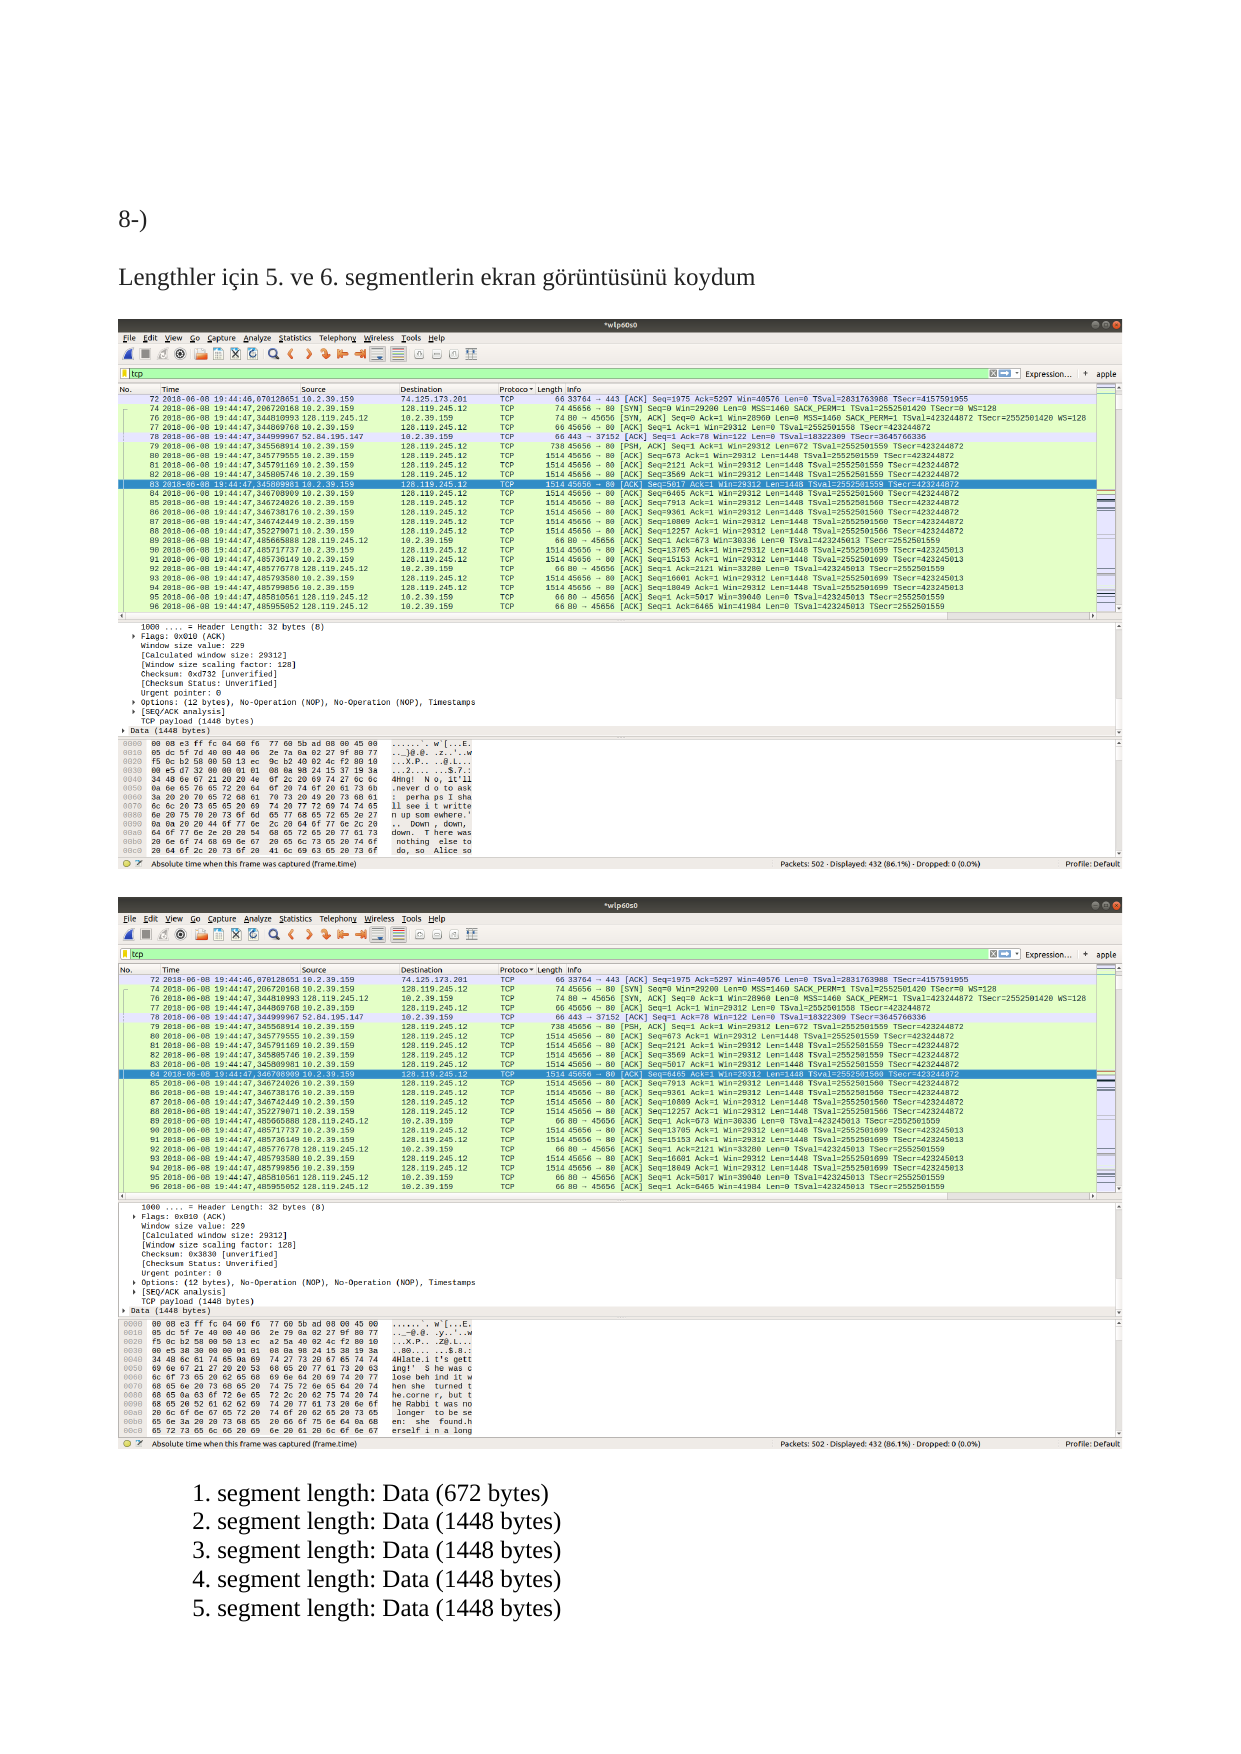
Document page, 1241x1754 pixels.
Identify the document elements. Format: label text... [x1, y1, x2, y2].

text 3. segment length: Data (1448 bytes) [118, 1535, 1122, 1564]
text 4. segment length: Data (1448 bytes) [118, 1564, 1122, 1593]
text 2. segment length: Data (1448 bytes) [118, 1506, 1122, 1535]
picture [118, 319, 1123, 869]
text 1. segment length: Data (672 bytes) [118, 1478, 1122, 1506]
text 8-) [118, 204, 1122, 233]
text Lengthler için 5. ve 6. segmentlerin ekran görüntüsünü koydum [118, 262, 1122, 291]
picture [118, 897, 1123, 1449]
text 5. segment length: Data (1448 bytes) [118, 1593, 1122, 1621]
